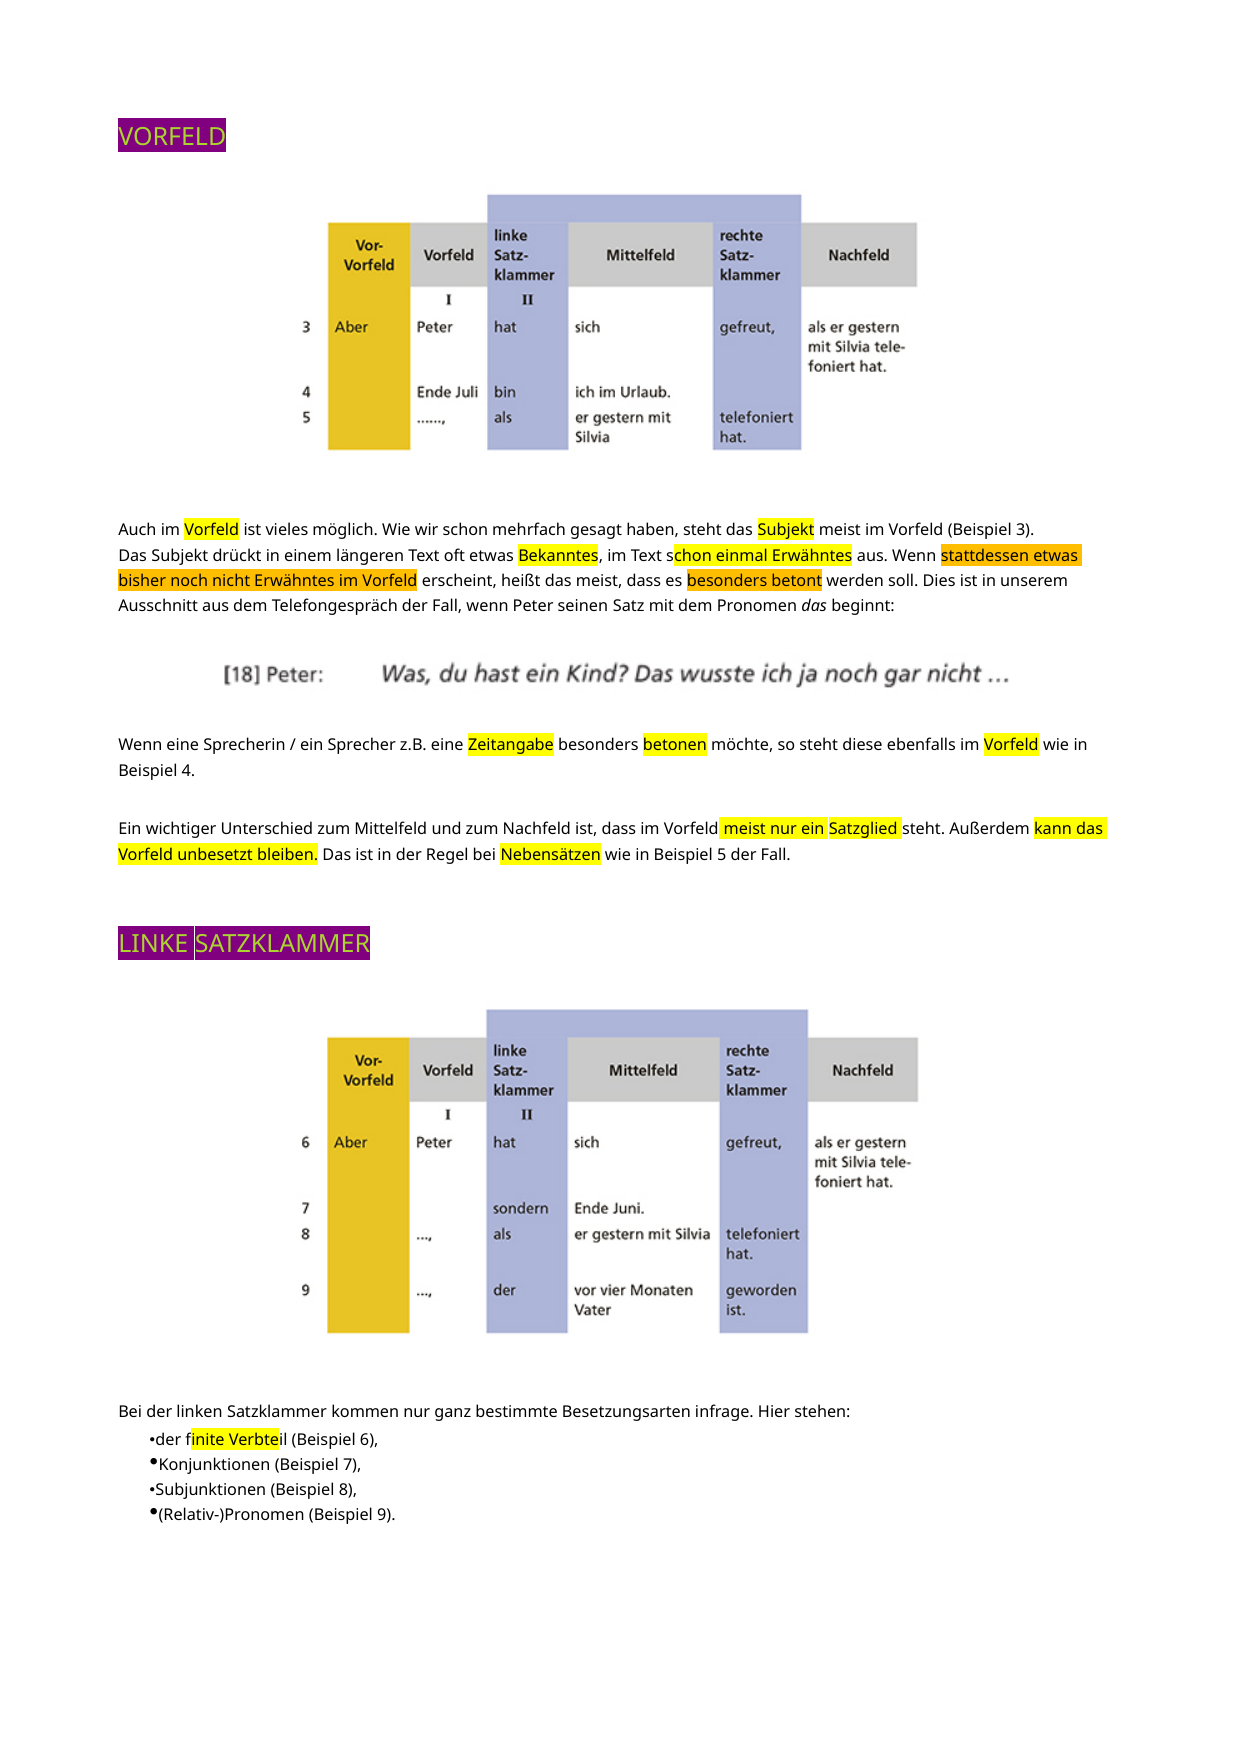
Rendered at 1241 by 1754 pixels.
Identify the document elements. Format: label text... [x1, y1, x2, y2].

text Bei der linken Satzklammer kommen nur ganz bestimmte Besetzungsarten infrage. Hier stehen: [118, 1400, 1122, 1422]
text Wenn eine Sprecherin / ein Sprecher z.B. eine Zeitangabe besonders betonen möchte, so steht diese ebenfalls im Vorfeld wie in Beispiel 4. [118, 733, 1122, 781]
list Subjunktionen (Beispiel 8), [118, 1475, 1122, 1500]
text Auch im Vorfeld ist vieles möglich. Wie wir schon mehrfach gesagt haben, steht das Subjekt meist im Vorfeld (Beispiel 3). Das Subjekt drückt in einem längeren Text oft etwas Bekanntes, im Text schon einmal Erwähntes aus. Wenn stattdessen etwas bisher noch nicht Erwähntes im Vorfeld erscheint, heißt das meist, dass es besonders betont werden soll. Dies ist in unserem Ausschnitt aus dem Telefongespräch der Fall, wenn Peter seinen Satz mit dem Pronomen das beginnt: [118, 518, 1122, 617]
subtitle LINKE SATZKLAMMER [118, 926, 1122, 960]
picture [226, 973, 1014, 1363]
list Konjunktionen (Beispiel 7), [118, 1450, 1122, 1475]
list der finite Verbteil (Beispiel 6), [118, 1425, 1122, 1450]
list (Relativ-)Pronomen (Beispiel 9). [118, 1500, 1122, 1525]
text Ein wichtiger Unterschied zum Mittelfeld und zum Nachfeld ist, dass im Vorfeld meist nur ein Satzglied steht. Außerdem kann das Vorfeld unbesetzt bleiben. Das ist in der Regel bei Nebensätzen wie in Beispiel 5 der Fall. [118, 817, 1122, 865]
subtitle VORFELD [118, 118, 1122, 152]
picture [226, 166, 1014, 481]
picture [210, 652, 1030, 696]
